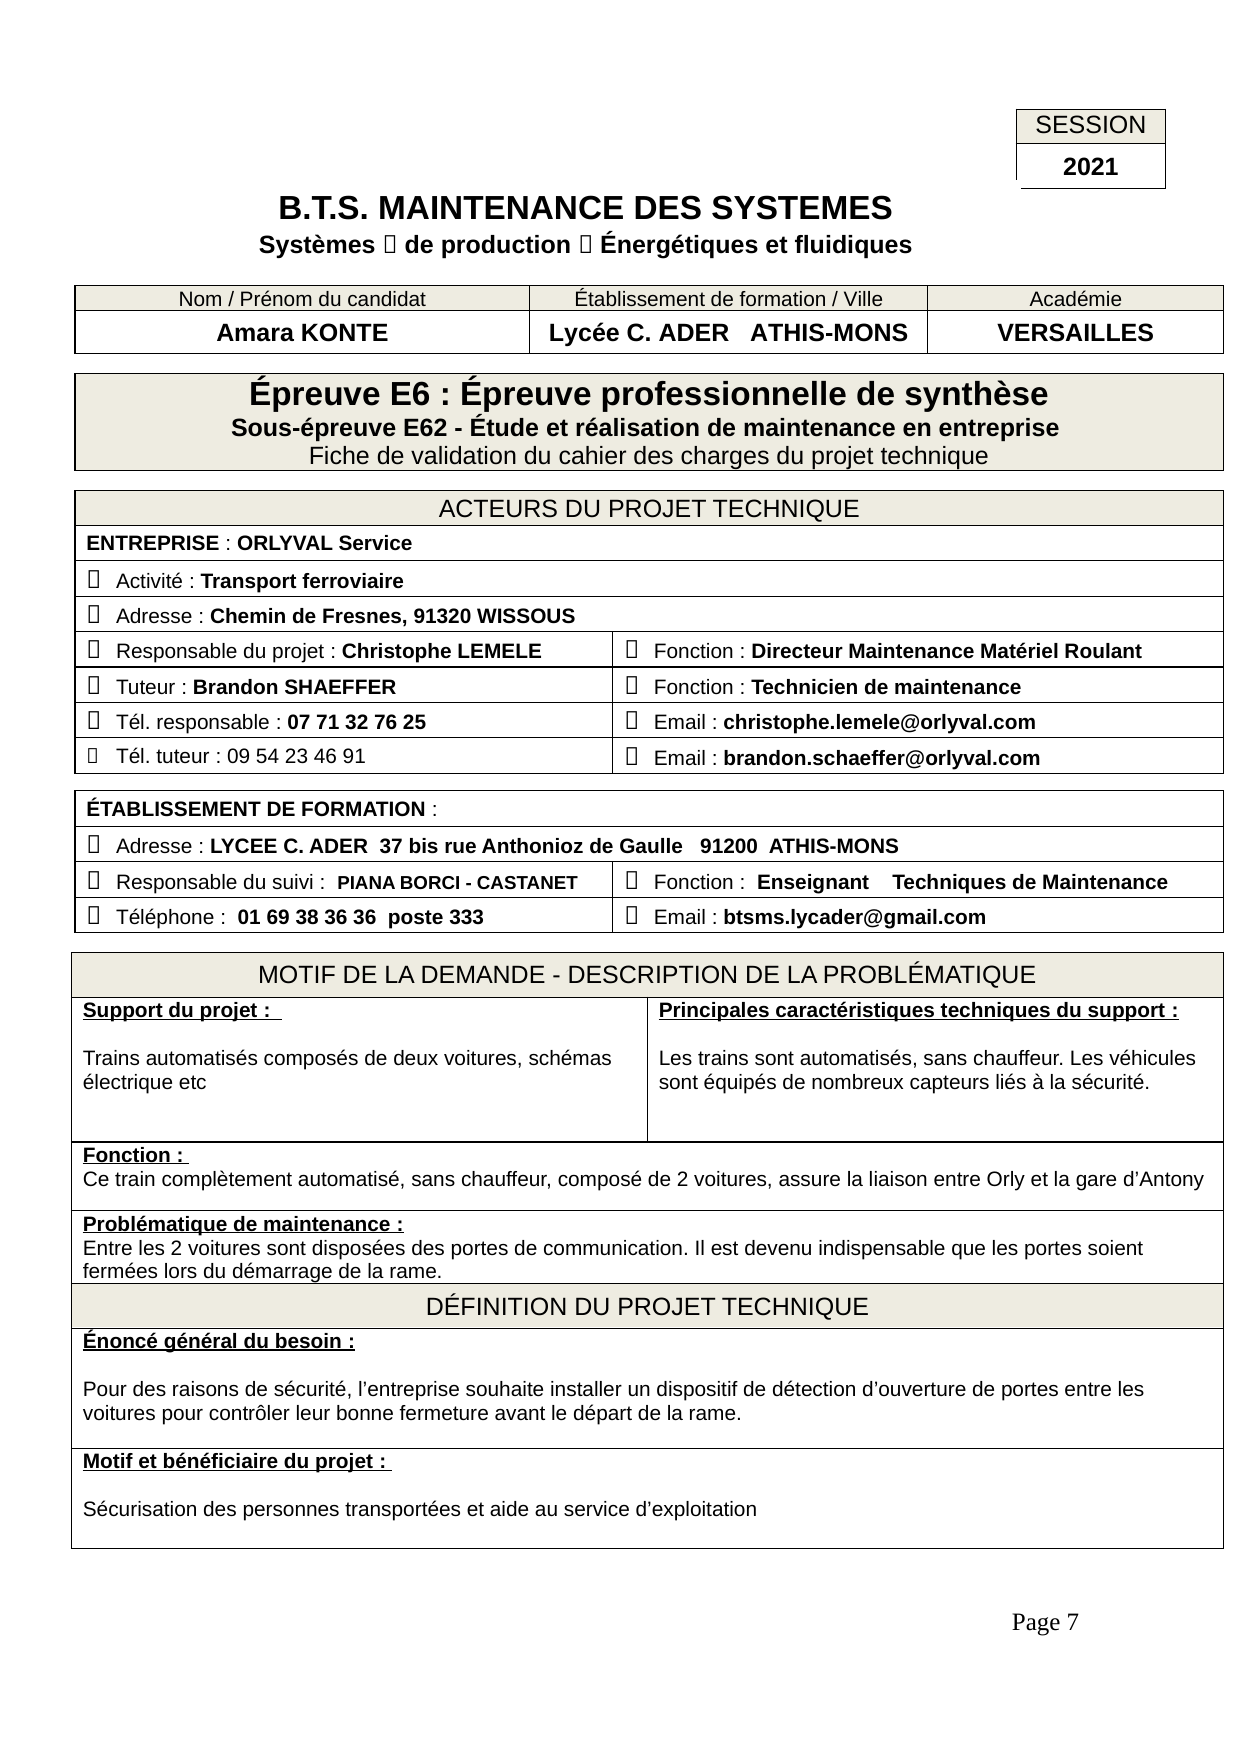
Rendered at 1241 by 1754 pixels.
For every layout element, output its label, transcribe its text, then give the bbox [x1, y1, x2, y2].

table_header MOTIF DE LA DEMANDE - DESCRIPTION DE LA PROBLÉMATIQUE [72, 953, 1223, 997]
table_cell Fonction : Directeur Maintenance Matériel Roulant [613, 632, 1223, 666]
table_cell Adresse : Chemin de Fresnes, 91320 WISSOUS [76, 597, 1223, 631]
table_cell Adresse : LYCEE C. ADER 37 bis rue Anthonioz de Gaulle 91200 ATHIS-MONS [76, 827, 1223, 861]
table_cell 2021 [1017, 144, 1165, 188]
table_cell Problématique de maintenance : Entre les 2 voitures sont disposées des portes de communication. Il est devenu indispensable que les portes soient fermées lors du démarrage de la rame. [72, 1211, 1223, 1283]
table_cell Entreprise : ORLYVAL Service [76, 526, 1223, 560]
table_cell Tél. responsable : 07 71 32 76 25 [76, 703, 612, 737]
table_header Établissement de formation / Ville [530, 286, 927, 310]
table_header Nom / Prénom du candidat [76, 286, 529, 310]
table_cell Activité : Transport ferroviaire [76, 561, 1223, 596]
table_header SESSION [1017, 110, 1165, 143]
table_cell Amara KONTE [76, 311, 529, 353]
table_header Épreuve E6 : Épreuve professionnelle de synthèse Sous-épreuve E62 - Étude et réalisation de maintenance en entreprise Fiche de validation du cahier des charges du projet technique [76, 374, 1223, 470]
table_cell Téléphone : 01 69 38 36 36 poste 333 [76, 898, 612, 932]
table_cell Établissement de formation : [76, 791, 1223, 826]
table_cell Tél. tuteur : 09 54 23 46 91 [76, 738, 612, 773]
table_cell Responsable du projet : Christophe LEMELE [76, 632, 612, 666]
table_cell DÉfinition du projet TECHNIQUE [72, 1284, 1223, 1327]
text Systèmes  de production  Énergétiques et fluidiques [165, 226, 1006, 260]
table_cell Support du projet : Trains automatisés composés de deux voitures, schémas électrique etc [72, 998, 647, 1141]
table_cell Lycée C. ADER ATHIS-MONS [530, 311, 927, 353]
table_cell Email : brandon.schaeffer@orlyval.com [613, 738, 1223, 773]
table_header Académie [928, 286, 1223, 310]
table_cell Email : btsms.lycader@gmail.com [613, 898, 1223, 932]
table_header Acteurs du projet TECHNIQUE [76, 491, 1223, 525]
table_cell Énoncé général du besoin : Pour des raisons de sécurité, l’entreprise souhaite installer un dispositif de détection d’ouverture de portes entre les voitures pour contrôler leur bonne fermeture avant le départ de la rame. [72, 1329, 1223, 1448]
table_cell Fonction : Enseignant Techniques de Maintenance [613, 862, 1223, 897]
table_cell VERSAILLES [928, 311, 1223, 353]
table_cell Tuteur : Brandon SHAEFFER [76, 668, 612, 702]
table_cell [75, 774, 1223, 790]
table_cell Email : christophe.lemele@orlyval.com [613, 703, 1223, 737]
table_cell Fonction : Technicien de maintenance [613, 668, 1223, 702]
table_cell Fonction : Ce train complètement automatisé, sans chauffeur, composé de 2 voitures, assure la liaison entre Orly et la gare d’Antony [72, 1143, 1223, 1210]
table_cell Responsable du suivi : PIANA BORCI - CASTANET [76, 862, 612, 897]
table_cell Principales caractéristiques techniques du support : Les trains sont automatisés, sans chauffeur. Les véhicules sont équipés de nombreux capteurs liés à la sécurité. [648, 998, 1223, 1141]
text B.T.S. MAINTENANCE DES SYSTEMES [165, 188, 1006, 226]
table_cell Motif et bénéficiaire du projet : Sécurisation des personnes transportées et aide au service d’exploitation [72, 1449, 1223, 1548]
